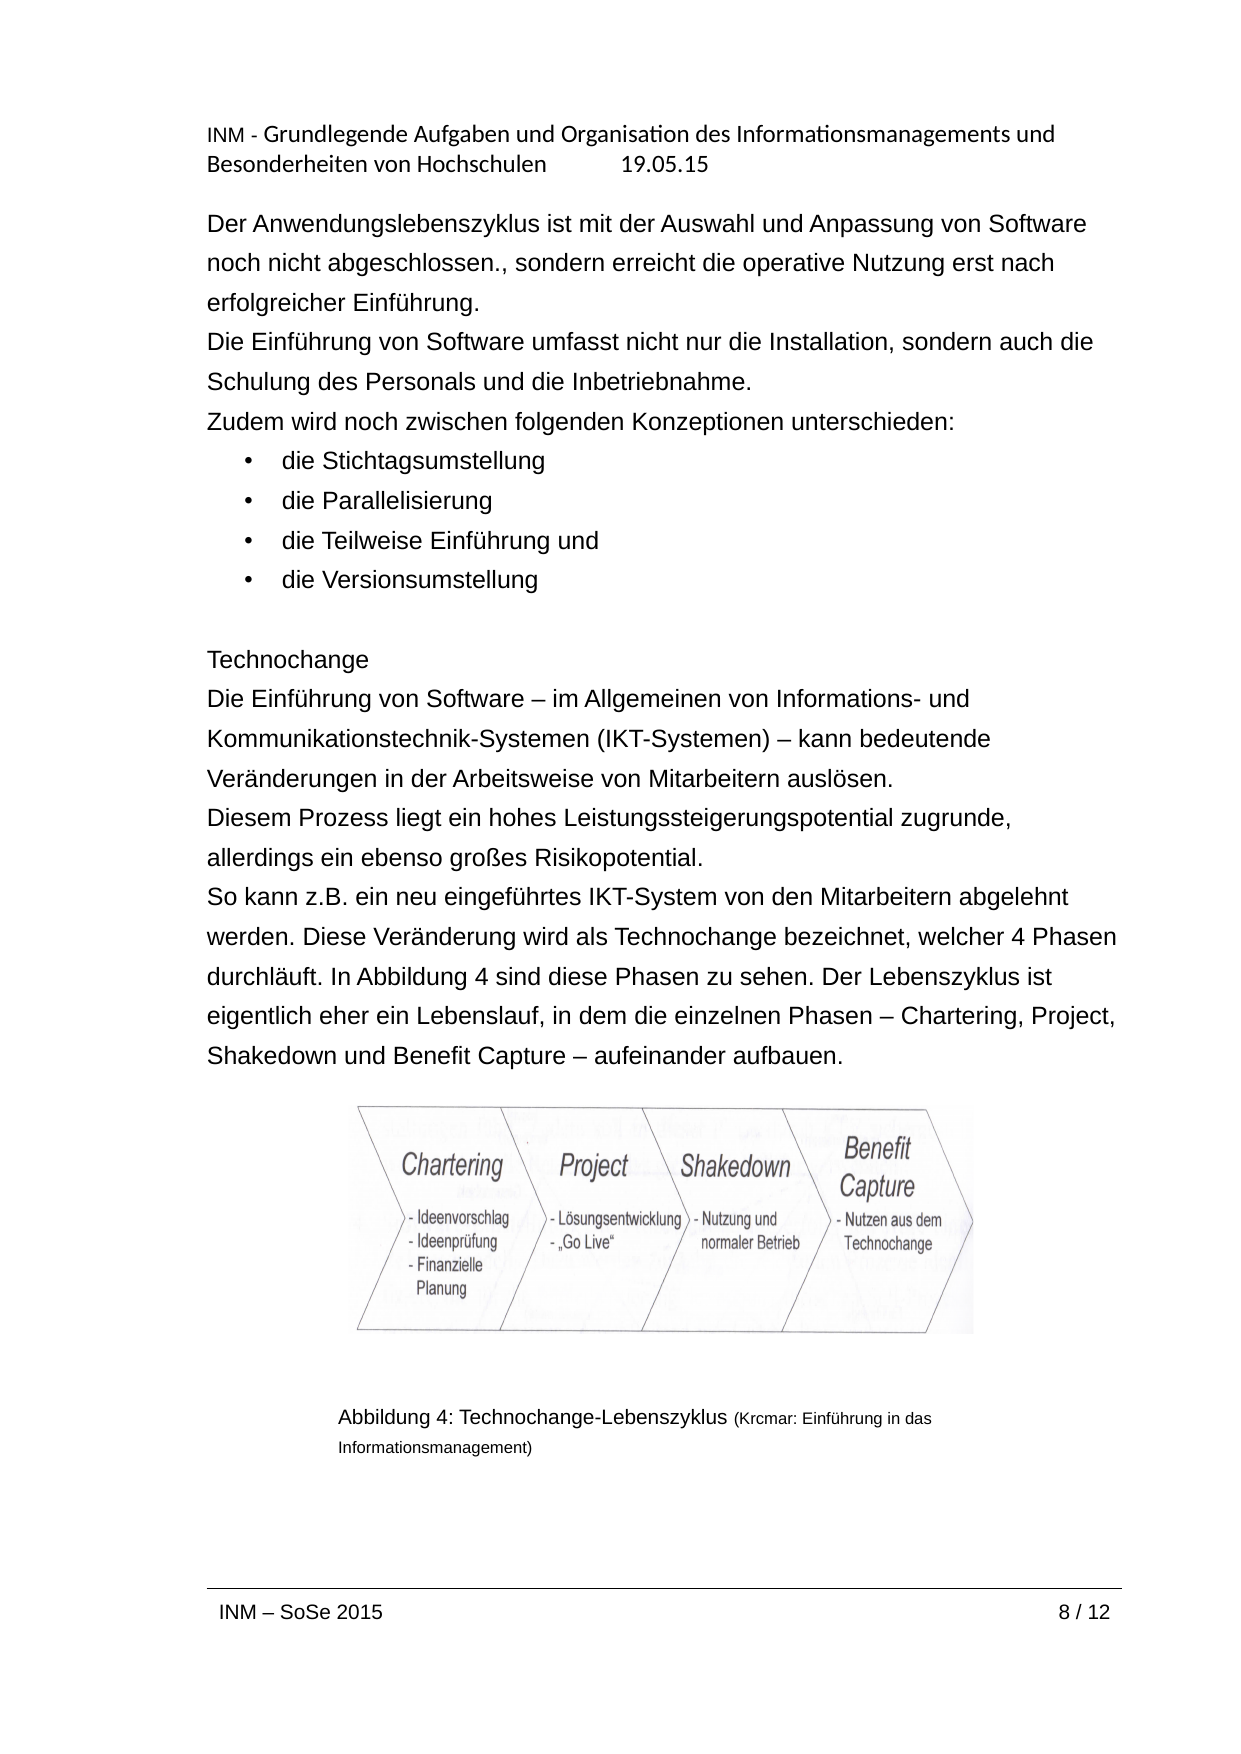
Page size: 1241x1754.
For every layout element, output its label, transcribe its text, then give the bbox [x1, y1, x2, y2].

list die Teilweise Einführung und [244, 526, 1122, 554]
text Die Einführung von Software umfasst nicht nur die Installation, sondern auch die Schulung des Personals und die Inbetriebnahme. [207, 327, 1122, 396]
text Zudem wird noch zwischen folgenden Konzeptionen unterschieden: [207, 407, 1122, 435]
list die Parallelisierung [244, 486, 1122, 515]
text Technochange [207, 645, 1122, 674]
list die Stichtagsumstellung [244, 446, 1122, 475]
text [207, 1520, 1122, 1548]
text Diesem Prozess liegt ein hohes Leistungssteigerungspotential zugrunde, allerdings ein ebenso großes Risikopotential. So kann z.B. ein neu eingeführtes IKT-System von den Mitarbeitern abgelehnt werden. Diese Veränderung wird als Technochange bezeichnet, welcher 4 Phasen durchläuft. In Abbildung 4 sind diese Phasen zu sehen. Der Lebenszyklus ist eigentlich eher ein Lebenslauf, in dem die einzelnen Phasen – Chartering, Project, Shakedown und Benefit Capture – aufeinander aufbauen. [207, 803, 1122, 1069]
text Der Anwendungslebenszyklus ist mit der Auswahl und Anpassung von Software noch nicht abgeschlossen., sondern erreicht die operative Nutzung erst nach erfolgreicher Einführung. [207, 209, 1122, 317]
text Abbildung 4: Technochange-Lebenszyklus (Krcmar: Einführung in das Informationsmanagement) [338, 1092, 991, 1457]
list die Versionsumstellung [244, 566, 1122, 594]
text Die Einführung von Software – im Allgemeinen von Informations- und Kommunikationstechnik-Systemen (IKT-Systemen) – kann bedeutende Veränderungen in der Arbeitsweise von Mitarbeitern auslösen. [207, 684, 1122, 792]
